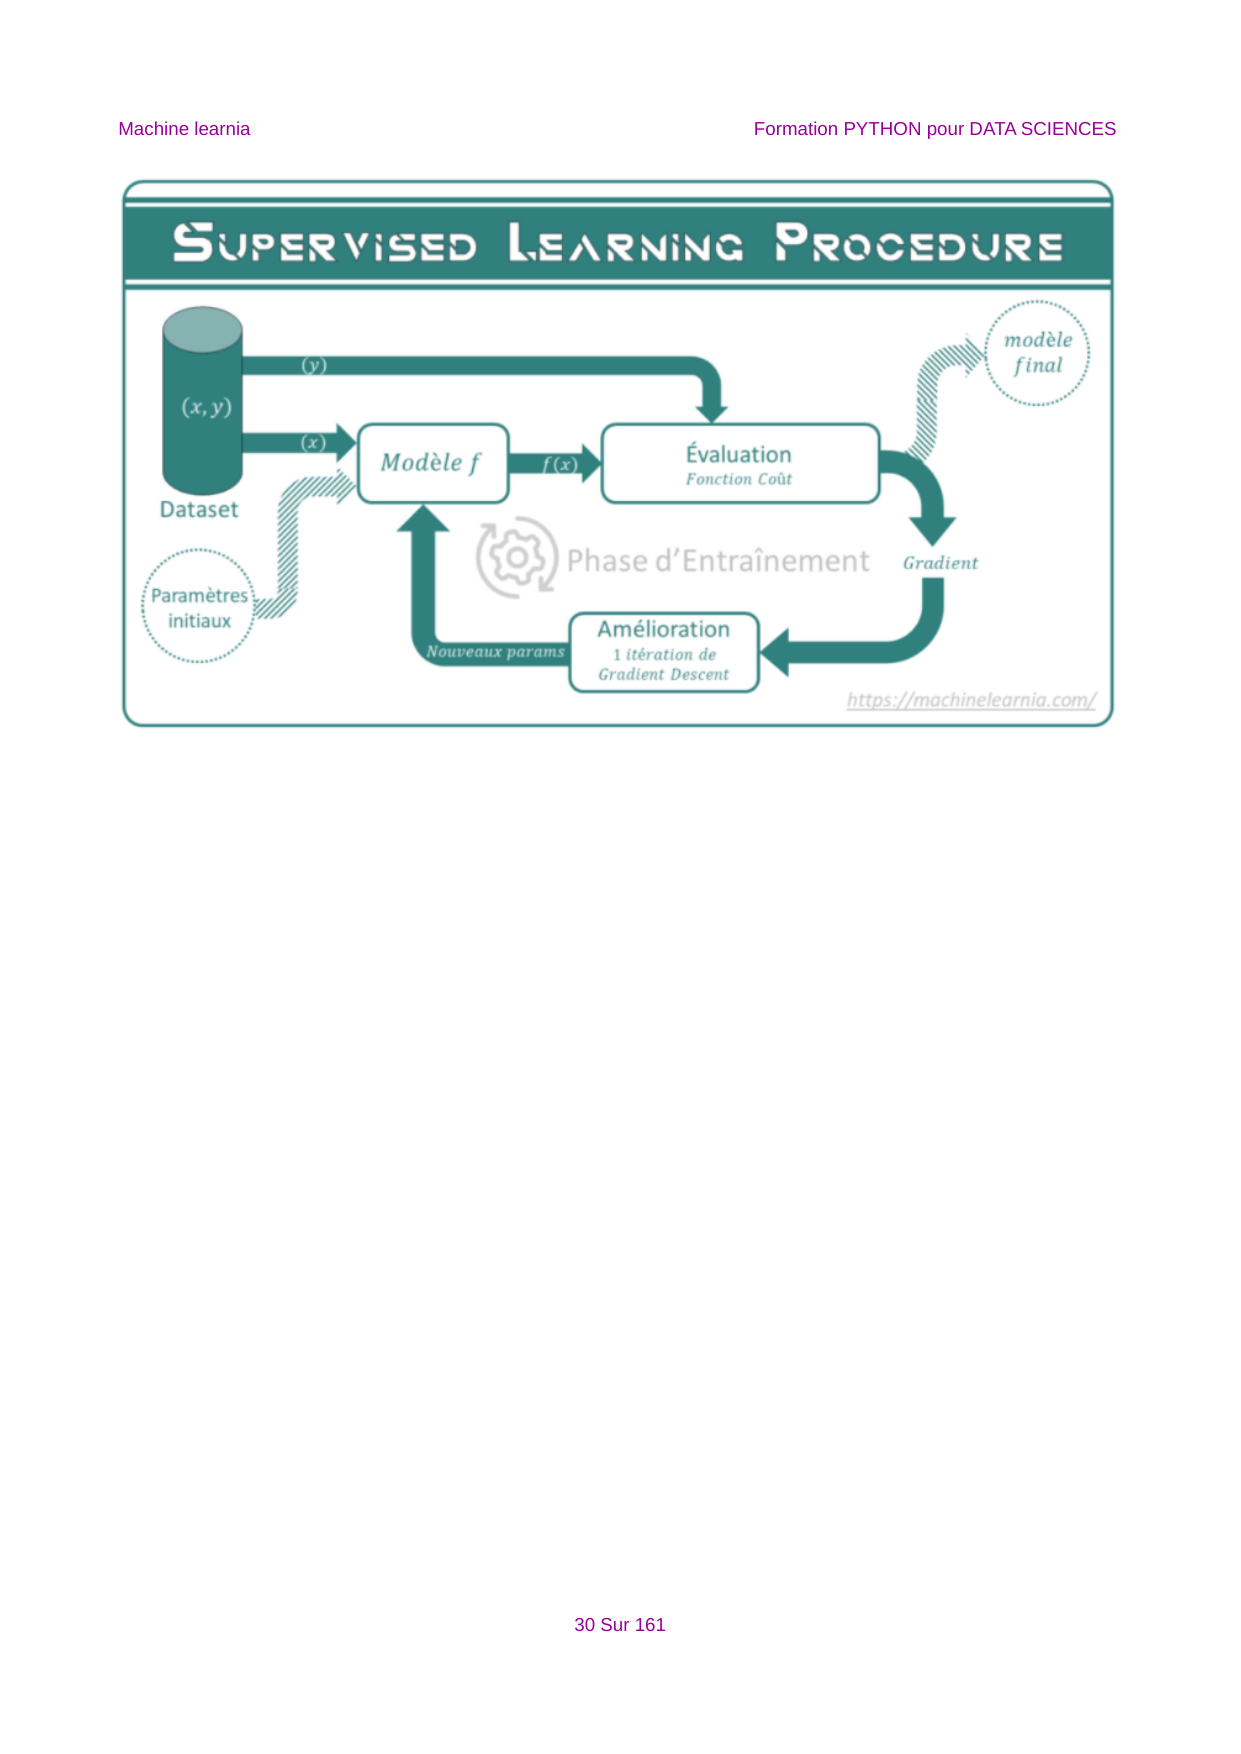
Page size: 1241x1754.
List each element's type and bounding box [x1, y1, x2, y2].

picture [118, 169, 1122, 742]
